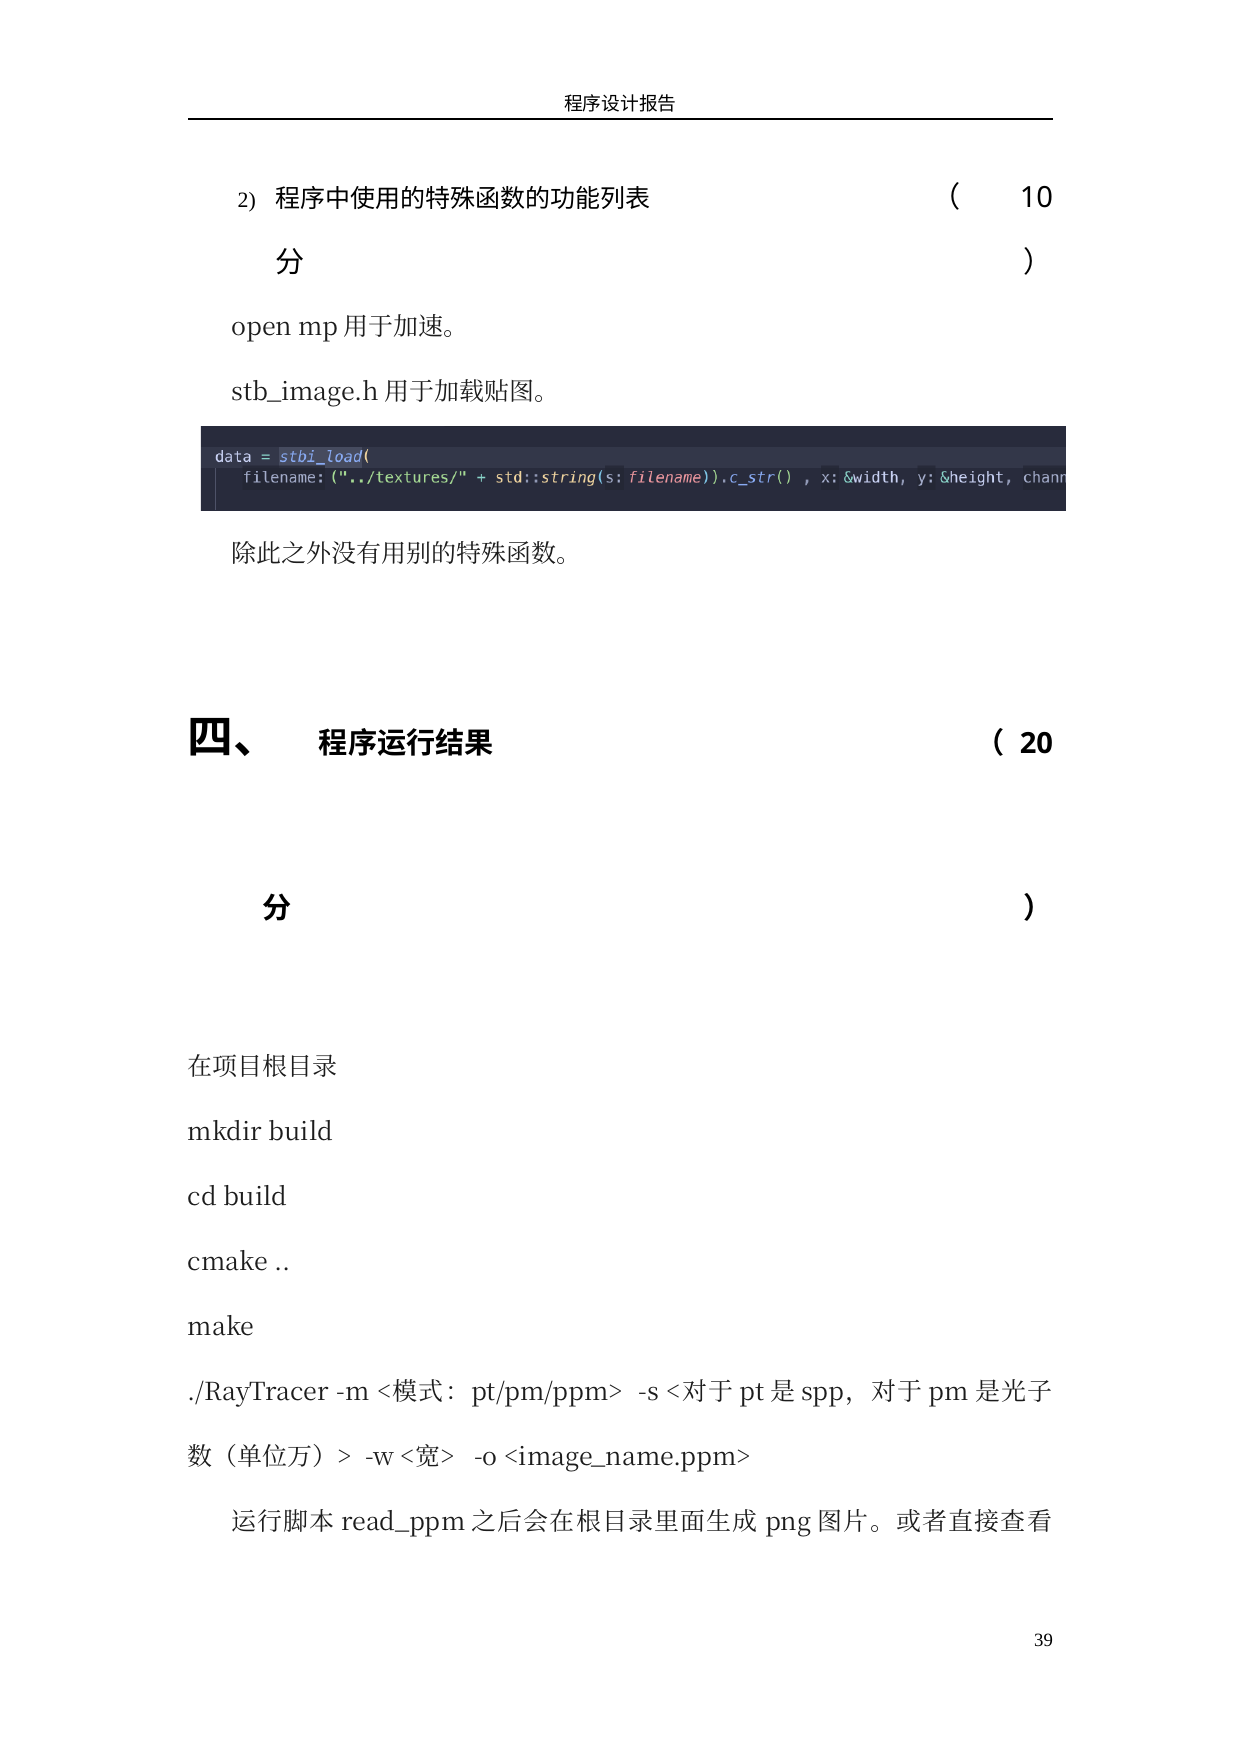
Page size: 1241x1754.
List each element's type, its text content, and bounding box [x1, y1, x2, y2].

subtitle 程序运行结果 （20分） [187, 685, 1053, 938]
text 除此之外没有用别的特殊函数。 [187, 422, 1053, 584]
text 在项目根目录 [187, 1032, 1053, 1097]
list 程序中使用的特殊函数的功能列表 （10分） [237, 162, 1053, 292]
text cmake .. [187, 1227, 1053, 1292]
text make [187, 1292, 1053, 1357]
text cd build [187, 1162, 1053, 1227]
text 运行脚本read_ppm之后会在根目录里面生成png图片。或者直接查看 [187, 1487, 1053, 1552]
text open mp用于加速。 [187, 292, 1053, 357]
text mkdir build [187, 1097, 1053, 1162]
text ./RayTracer -m <模式：pt/pm/ppm> -s <对于pt是spp，对于pm是光子数（单位万）> -w <宽> -o <image_name.ppm> [187, 1357, 1053, 1487]
picture [200, 426, 1066, 511]
text stb_image.h用于加载贴图。 [187, 357, 1053, 422]
